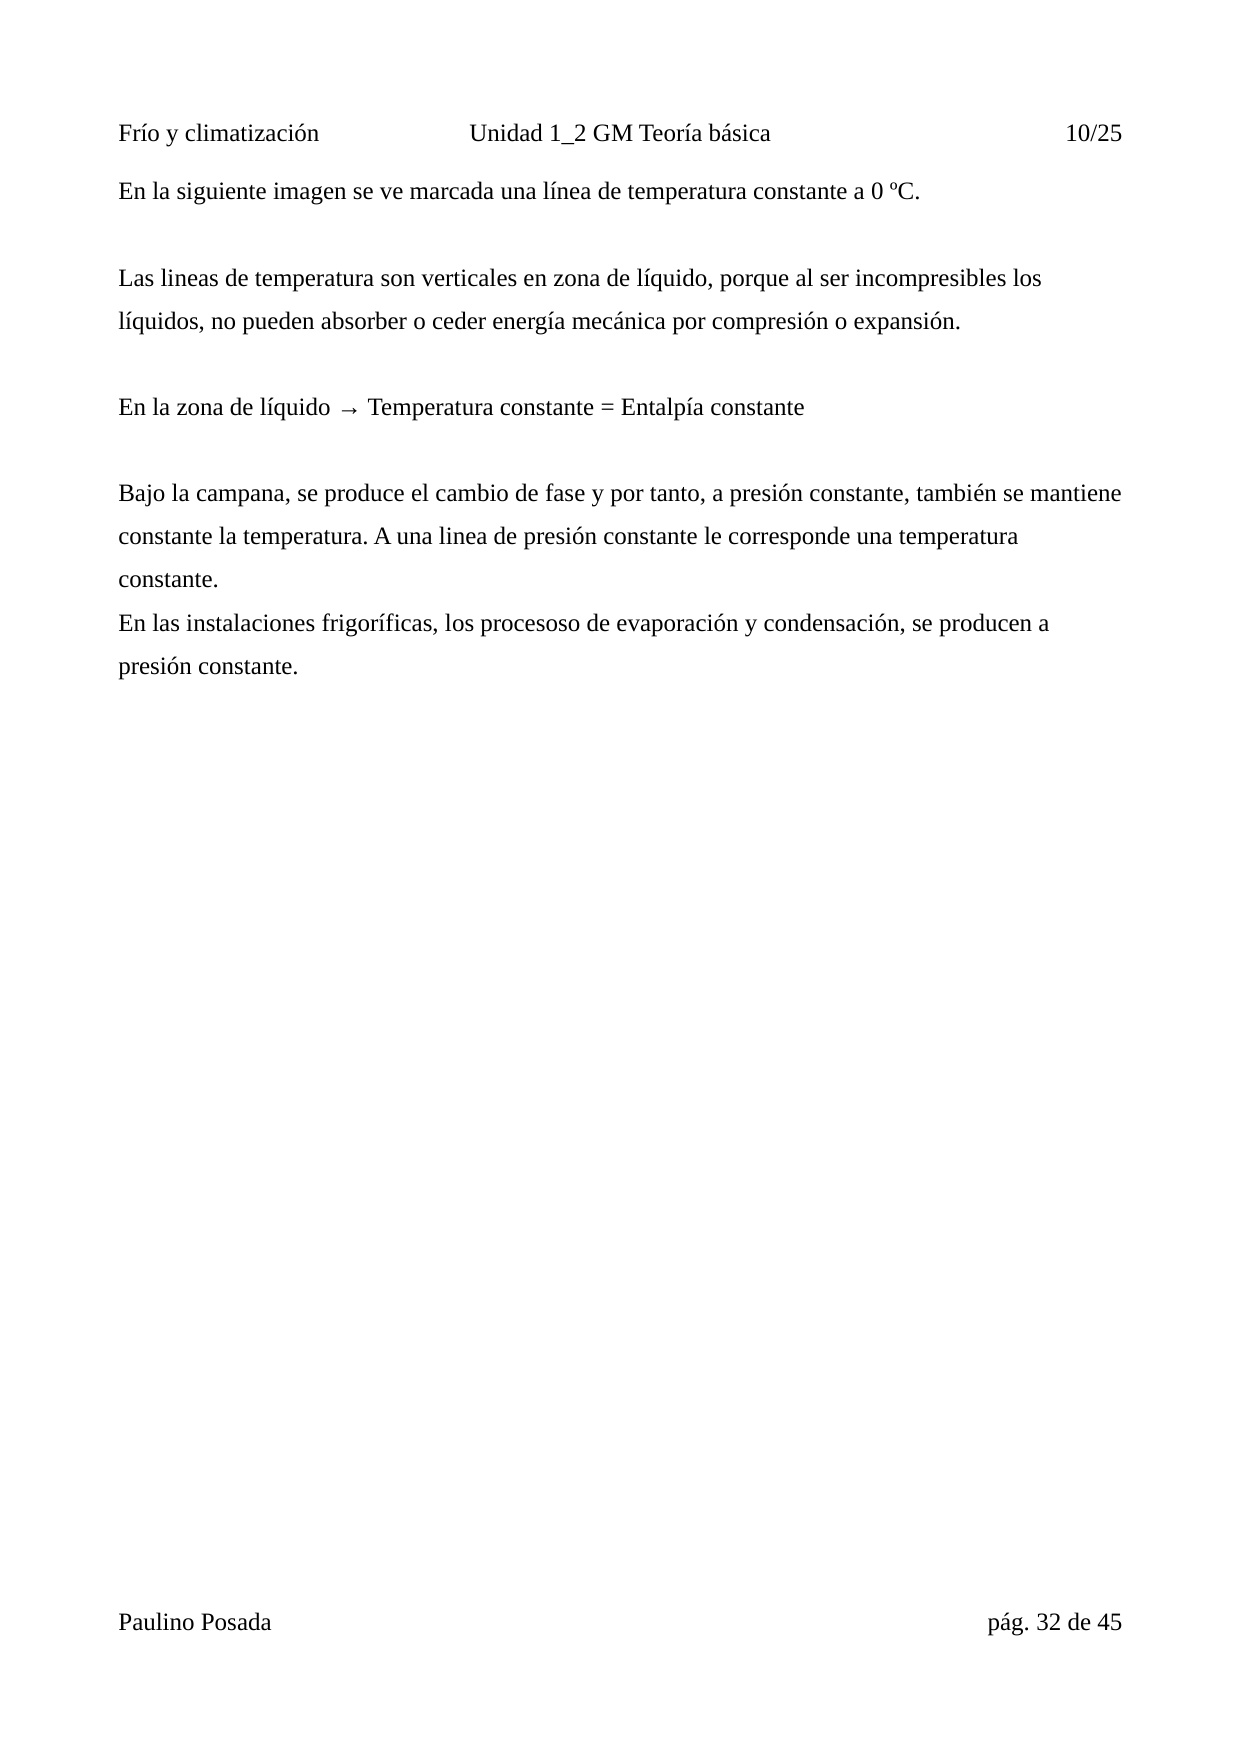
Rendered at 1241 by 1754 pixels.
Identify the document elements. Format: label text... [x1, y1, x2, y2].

text En la zona de líquido → Temperatura constante = Entalpía constante [118, 392, 1122, 421]
text Bajo la campana, se produce el cambio de fase y por tanto, a presión constante, también se mantiene constante la temperatura. A una linea de presión constante le corresponde una temperatura constante. [118, 478, 1122, 593]
text Las lineas de temperatura son verticales en zona de líquido, porque al ser incompresibles los líquidos, no pueden absorber o ceder energía mecánica por compresión o expansión. [118, 263, 1122, 334]
text En las instalaciones frigoríficas, los procesoso de evaporación y condensación, se producen a presión constante. [118, 608, 1122, 679]
text En la siguiente imagen se ve marcada una línea de temperatura constante a 0 ºC. [118, 176, 1122, 205]
